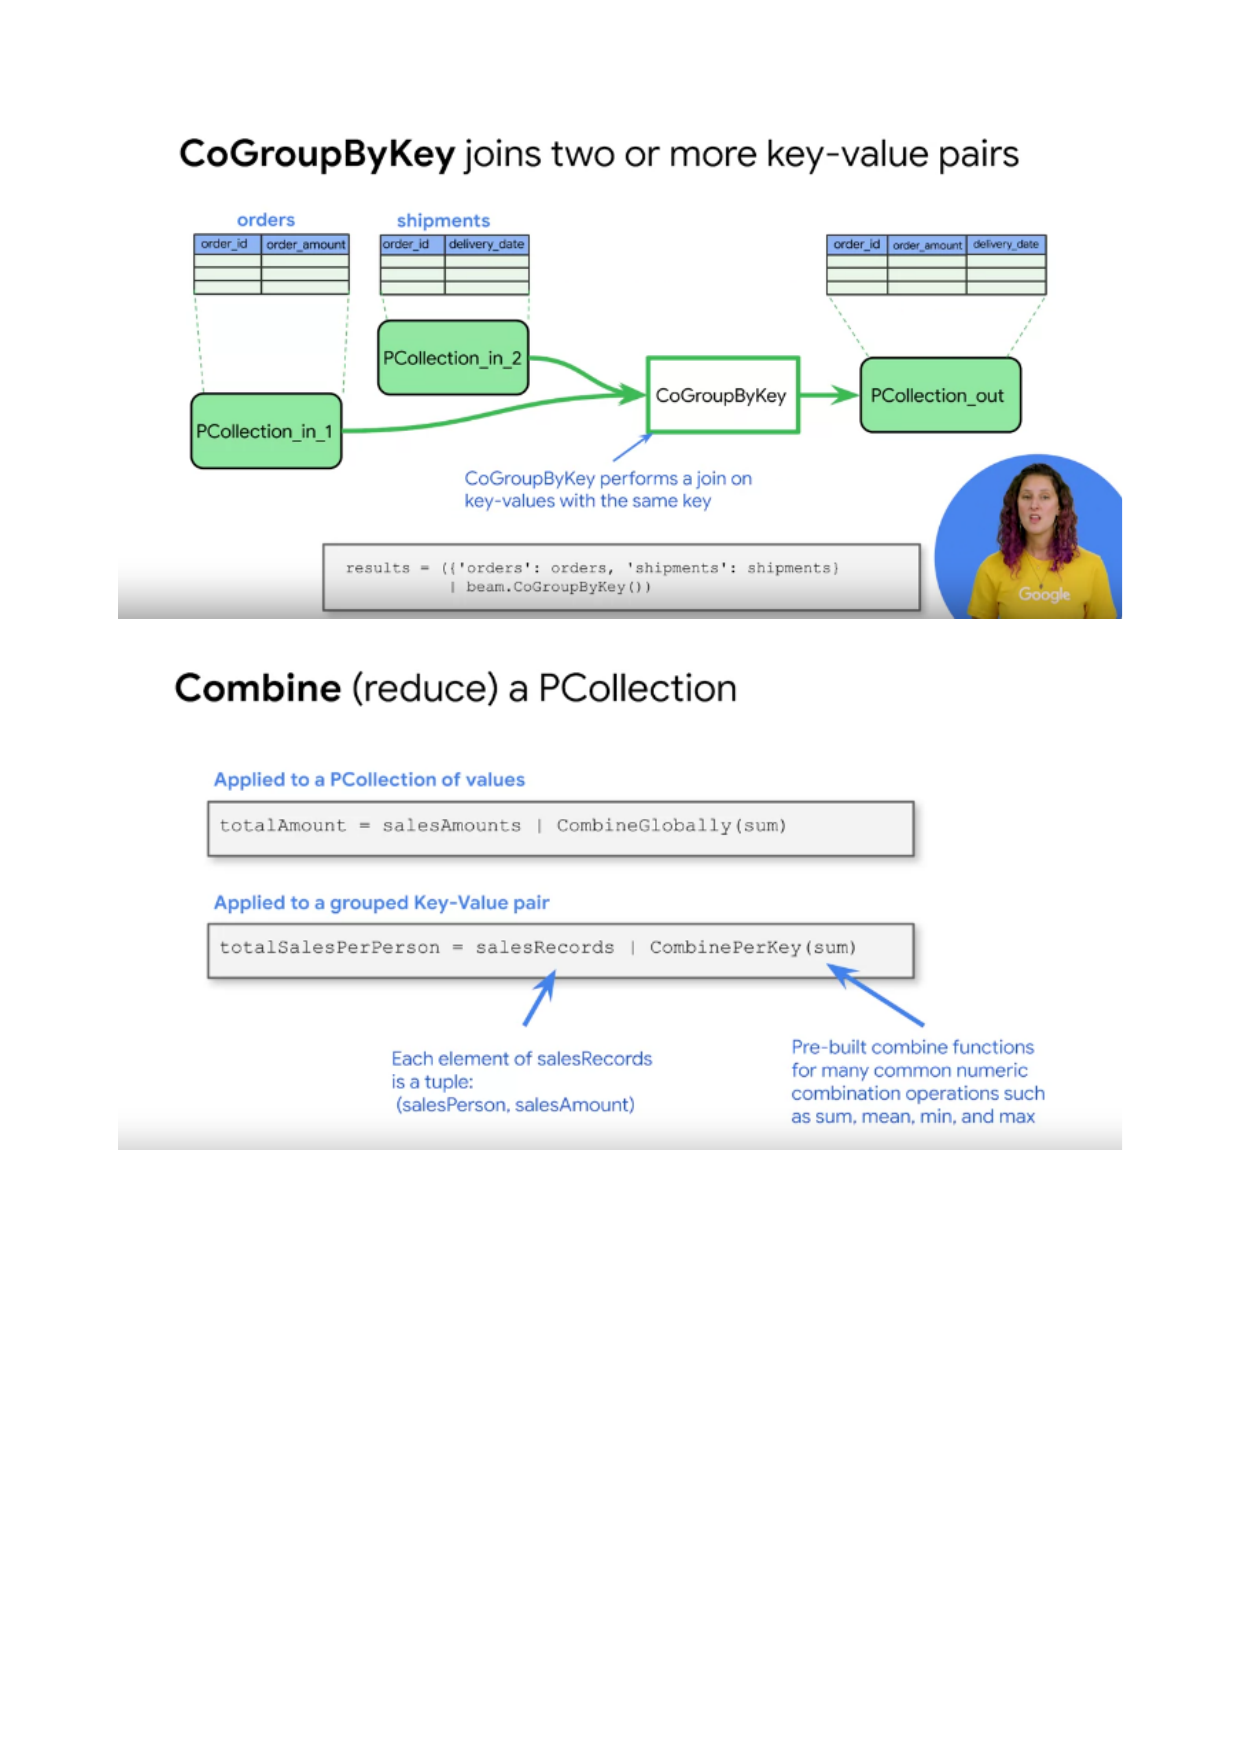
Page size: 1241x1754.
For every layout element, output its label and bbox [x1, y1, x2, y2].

picture [118, 647, 1123, 1150]
picture [118, 118, 1123, 619]
